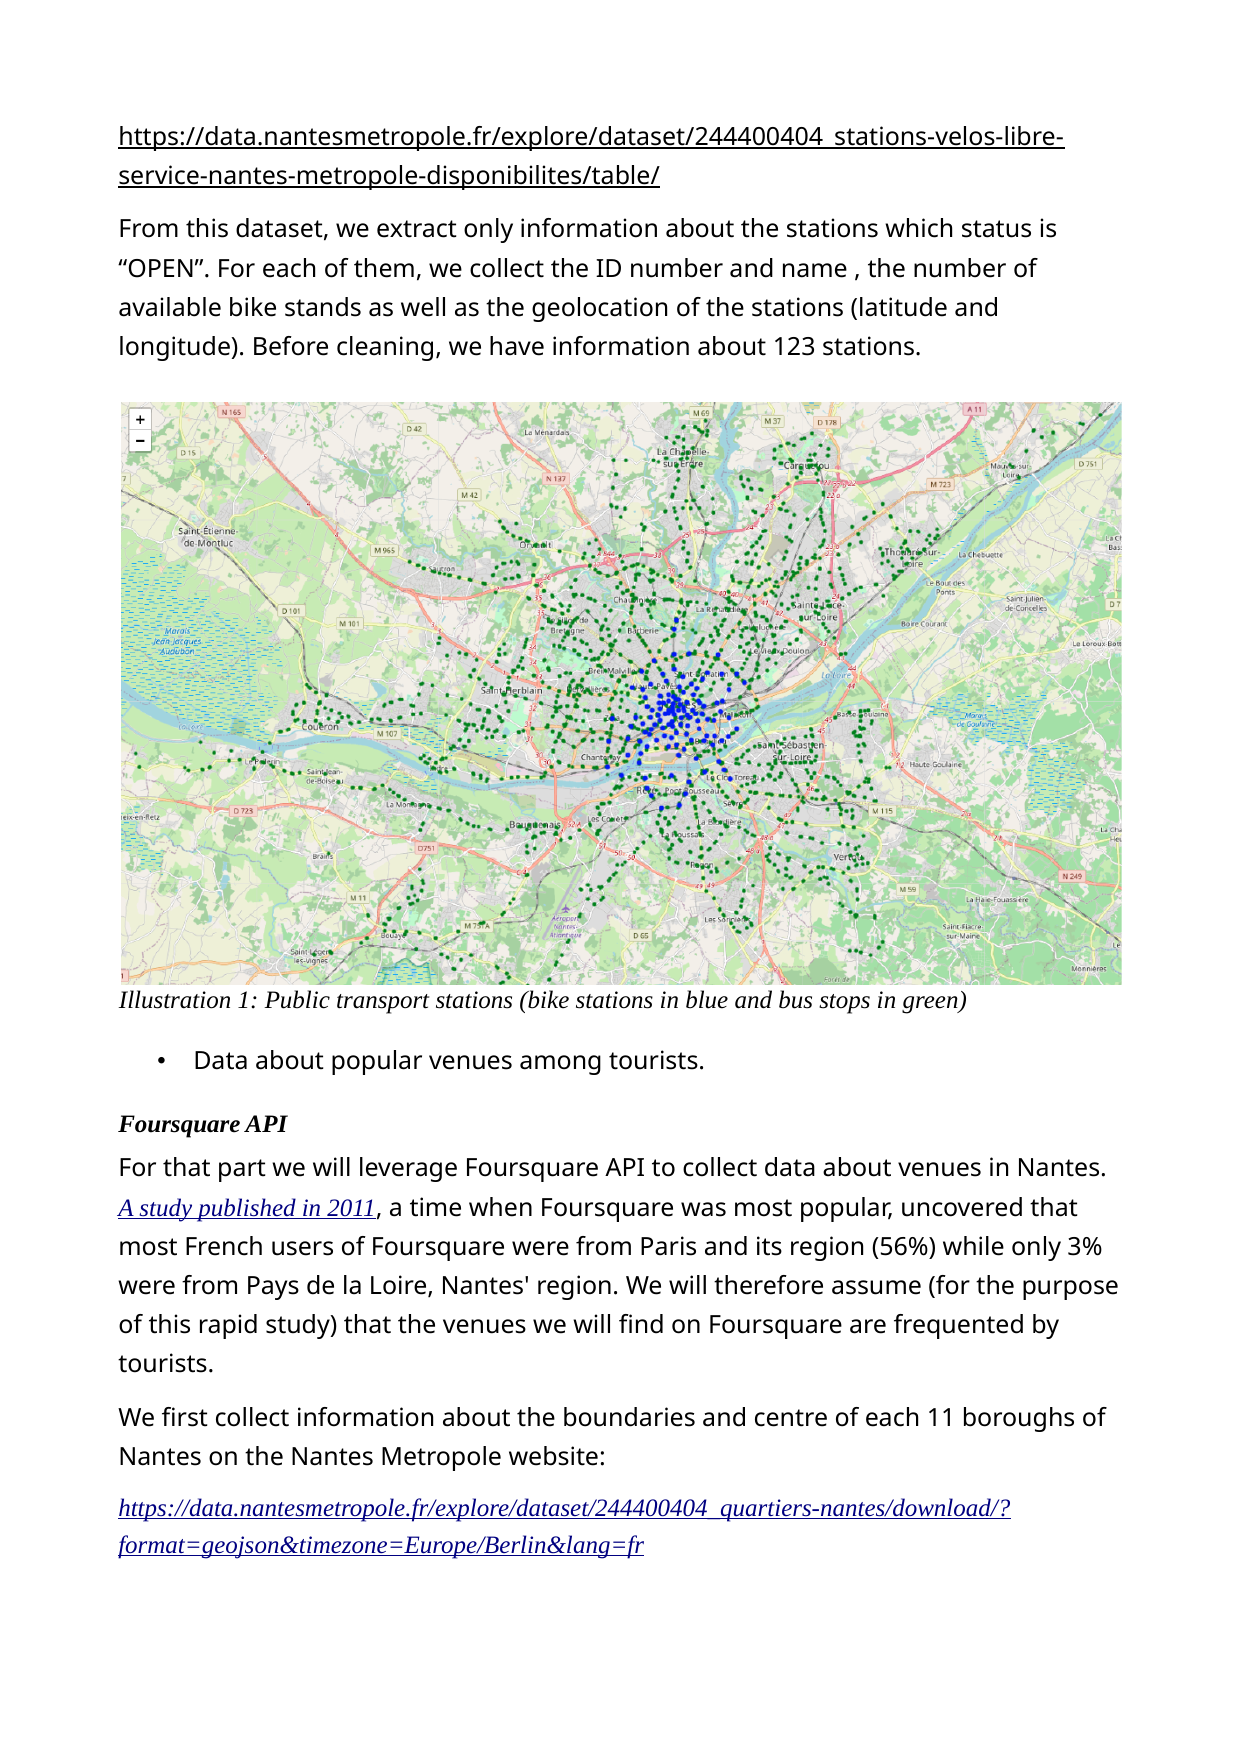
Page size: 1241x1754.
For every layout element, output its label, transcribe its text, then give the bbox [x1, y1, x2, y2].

text We first collect information about the boundaries and centre of each 11 boroughs of Nantes on the Nantes Metropole website: [118, 1400, 1122, 1473]
subtitle Foursquare API [118, 1109, 1122, 1138]
text https://data.nantesmetropole.fr/explore/dataset/244400404_stations-velos-libre-service-nantes-metropole-disponibilites/table/ [118, 118, 1122, 191]
text For that part we will leverage Foursquare API to collect data about venues in Nantes. A study published in 2011, a time when Foursquare was most popular, uncovered that most French users of Foursquare were from Paris and its region (56%) while only 3% were from Pays de la Loire, Nantes' region. We will therefore assume (for the purpose of this rapid study) that the venues we will find on Foursquare are frequented by tourists. [118, 1150, 1122, 1380]
picture [118, 402, 1122, 985]
list Data about popular venues among tourists. [119, 1014, 1122, 1076]
text From this dataset, we extract only information about the stations which status is “OPEN”. For each of them, we collect the ID number and name , the number of available bike stands as well as the geolocation of the stations (latitude and longitude). Before cleaning, we have information about 123 stations. [118, 211, 1122, 363]
text https://data.nantesmetropole.fr/explore/dataset/244400404_quartiers-nantes/download/?format=geojson&timezone=Europe/Berlin&lang=fr [118, 1493, 1122, 1561]
list Illustration 1: Public transport stations (bike stations in blue and bus stops in green) [119, 985, 1122, 1014]
list [119, 390, 1122, 402]
